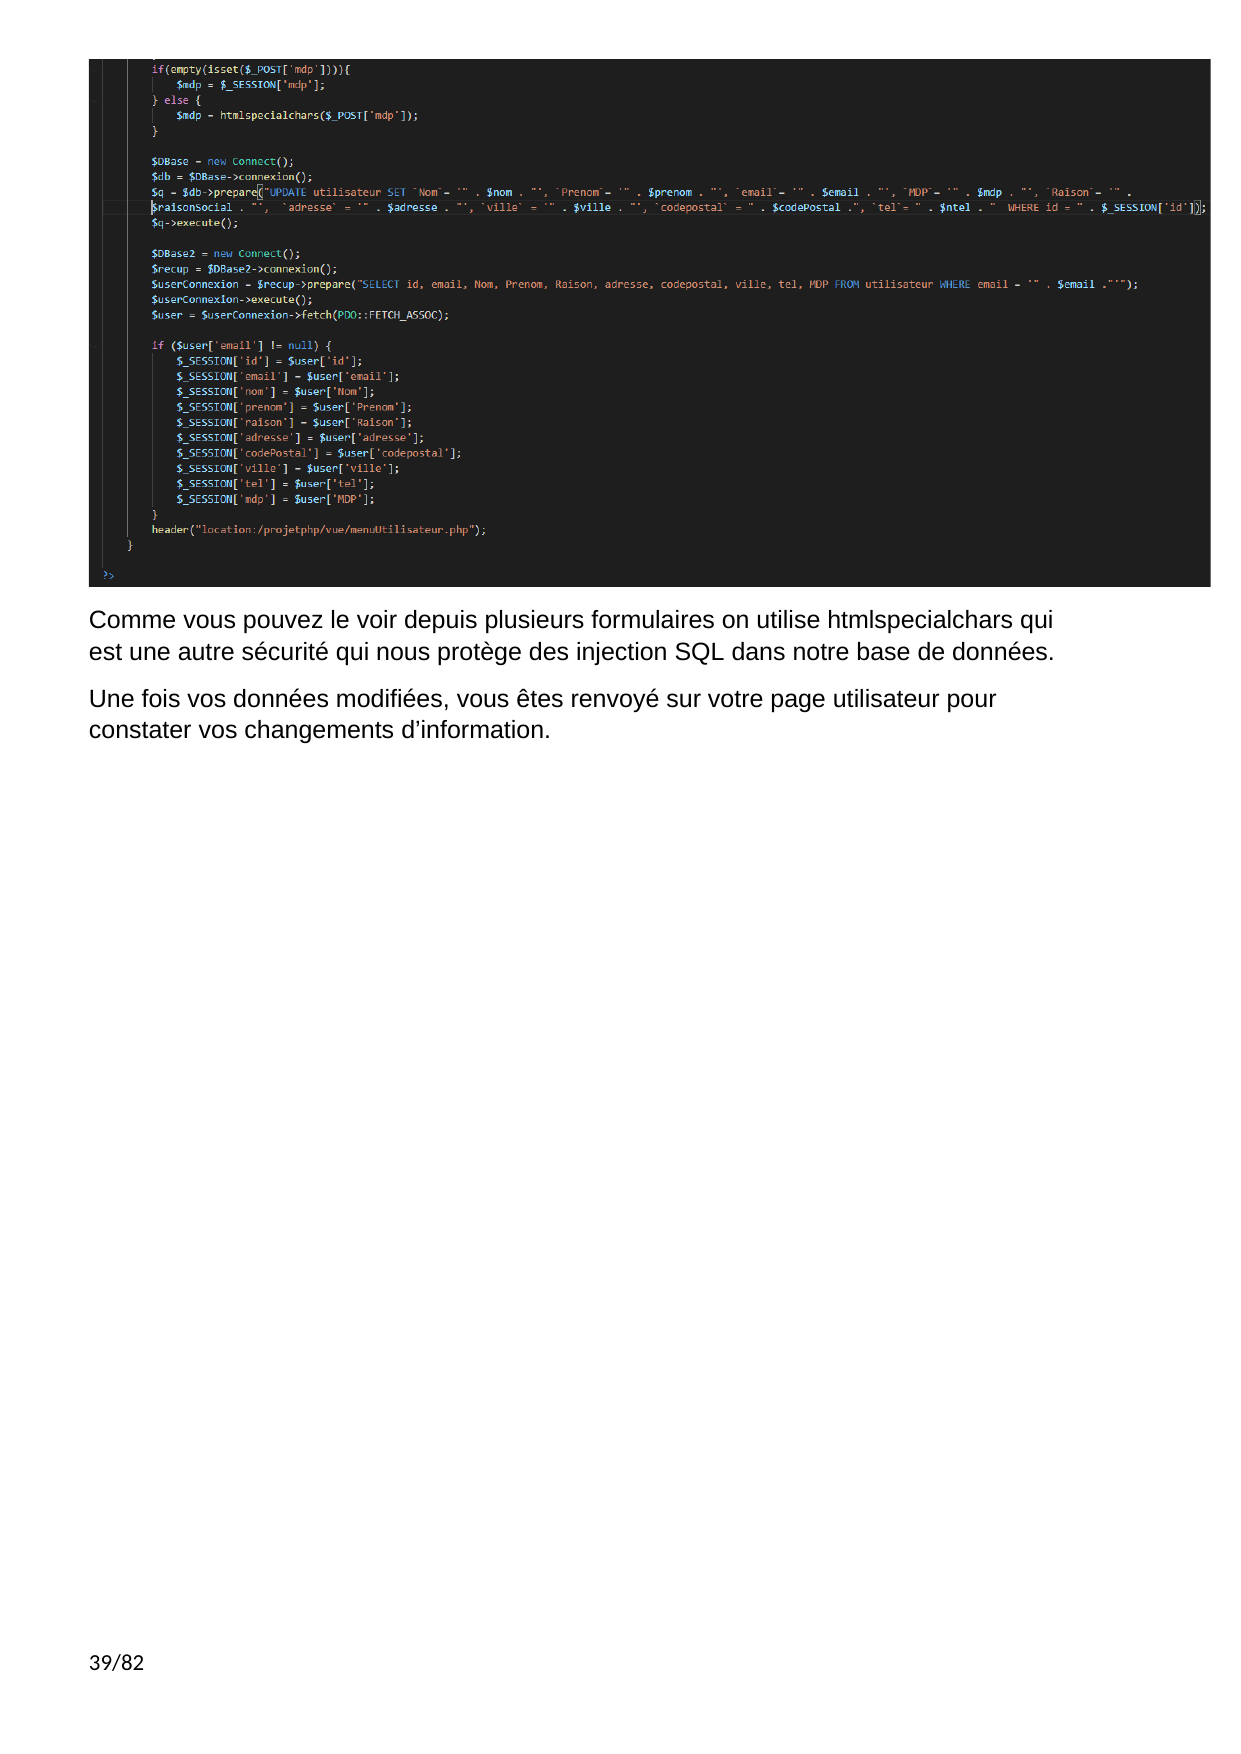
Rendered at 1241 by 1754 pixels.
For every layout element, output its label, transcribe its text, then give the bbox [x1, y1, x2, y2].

text Une fois vos données modifiées, vous êtes renvoyé sur votre page utilisateur pour constater vos changements d’information. [89, 684, 1092, 744]
picture [88, 59, 1211, 587]
text Comme vous pouvez le voir depuis plusieurs formulaires on utilise htmlspecialchars qui est une autre sécurité qui nous protège des injection SQL dans notre base de données. [89, 606, 1092, 665]
